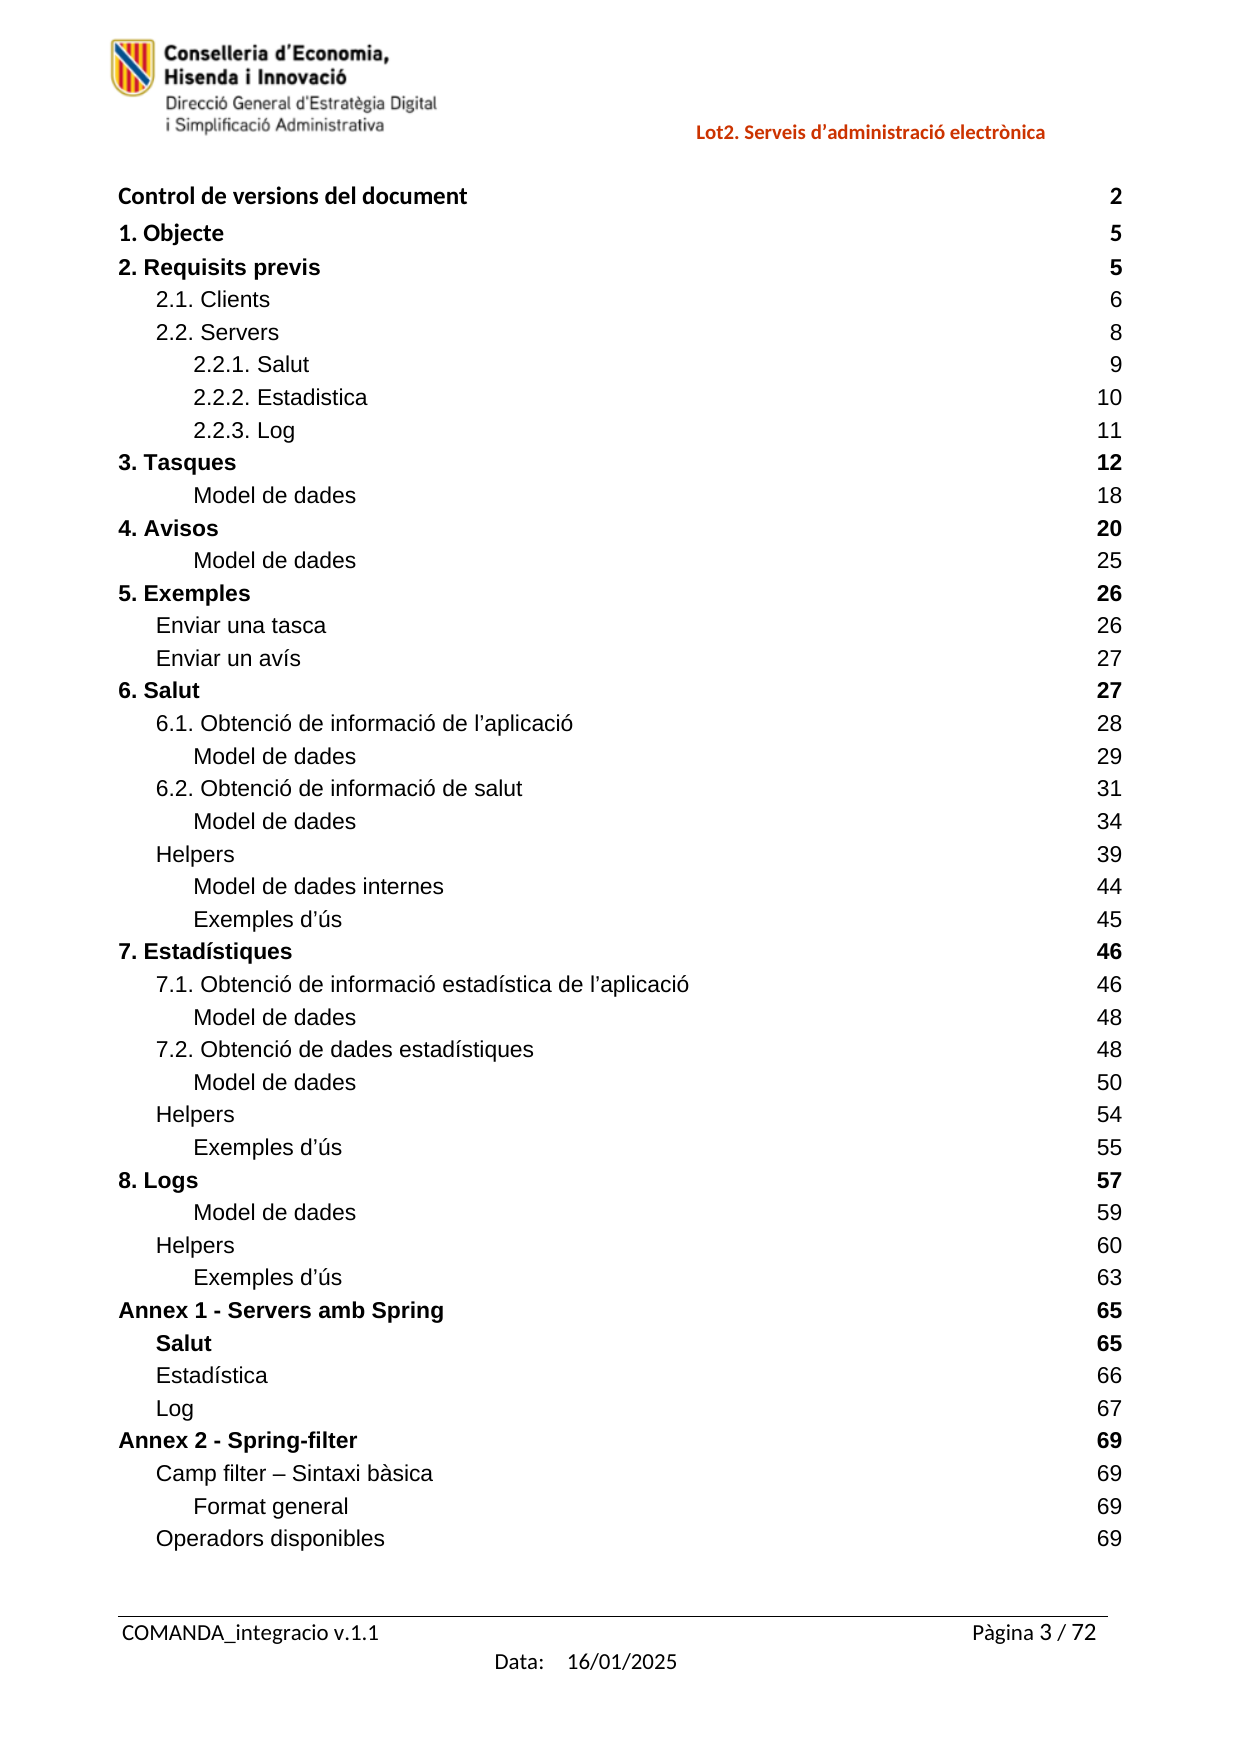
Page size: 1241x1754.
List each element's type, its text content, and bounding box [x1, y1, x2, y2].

text 2.2.1. Salut 9 [193, 351, 1122, 378]
text 6.1. Obtenció de informació de l’aplicació 28 [156, 710, 1122, 736]
text 7. Estadístiques 46 [118, 938, 1122, 965]
text Model de dades internes 44 [193, 873, 1122, 899]
text Annex 1 - Servers amb Spring 65 [118, 1297, 1122, 1323]
text Model de dades 34 [193, 808, 1122, 834]
text Model de dades 29 [193, 743, 1122, 769]
text 1. Objecte 5 [118, 217, 1122, 247]
text 2.2.3. Log 11 [193, 417, 1122, 443]
text Enviar una tasca 26 [156, 612, 1122, 639]
text Model de dades 18 [193, 482, 1122, 508]
text Control de versions del document 2 [118, 180, 1122, 211]
text 6.2. Obtenció de informació de salut 31 [156, 775, 1122, 802]
text Camp filter – Sintaxi bàsica 69 [156, 1460, 1122, 1486]
text Model de dades 59 [193, 1199, 1122, 1226]
text 7.1. Obtenció de informació estadística de l’aplicació 46 [156, 971, 1122, 997]
text Exemples d’ús 63 [193, 1264, 1122, 1291]
text 2.2.2. Estadistica 10 [193, 384, 1122, 410]
text Model de dades 48 [193, 1003, 1122, 1030]
text 2.2. Servers 8 [156, 319, 1122, 345]
text 2.1. Clients 6 [156, 286, 1122, 313]
text 8. Logs 57 [118, 1167, 1122, 1193]
text 5. Exemples 26 [118, 580, 1122, 606]
text 6. Salut 27 [118, 677, 1122, 704]
text 2. Requisits previs 5 [118, 254, 1122, 280]
text Operadors disponibles 69 [156, 1525, 1122, 1552]
text Exemples d’ús 45 [193, 906, 1122, 932]
text Helpers 39 [156, 841, 1122, 867]
text Format general 69 [193, 1493, 1122, 1519]
text Log 67 [156, 1395, 1122, 1421]
text 7.2. Obtenció de dades estadístiques 48 [156, 1036, 1122, 1062]
text Model de dades 25 [193, 547, 1122, 573]
text Model de dades 50 [193, 1069, 1122, 1095]
picture [100, 26, 467, 156]
text 4. Avisos 20 [118, 514, 1122, 541]
text Enviar un avís 27 [156, 645, 1122, 671]
text Helpers 60 [156, 1232, 1122, 1258]
text Salut 65 [156, 1329, 1122, 1356]
text Estadística 66 [156, 1362, 1122, 1388]
text Helpers 54 [156, 1101, 1122, 1128]
text 3. Tasques 12 [118, 449, 1122, 476]
text Annex 2 - Spring-filter 69 [118, 1427, 1122, 1454]
text Exemples d’ús 55 [193, 1134, 1122, 1160]
